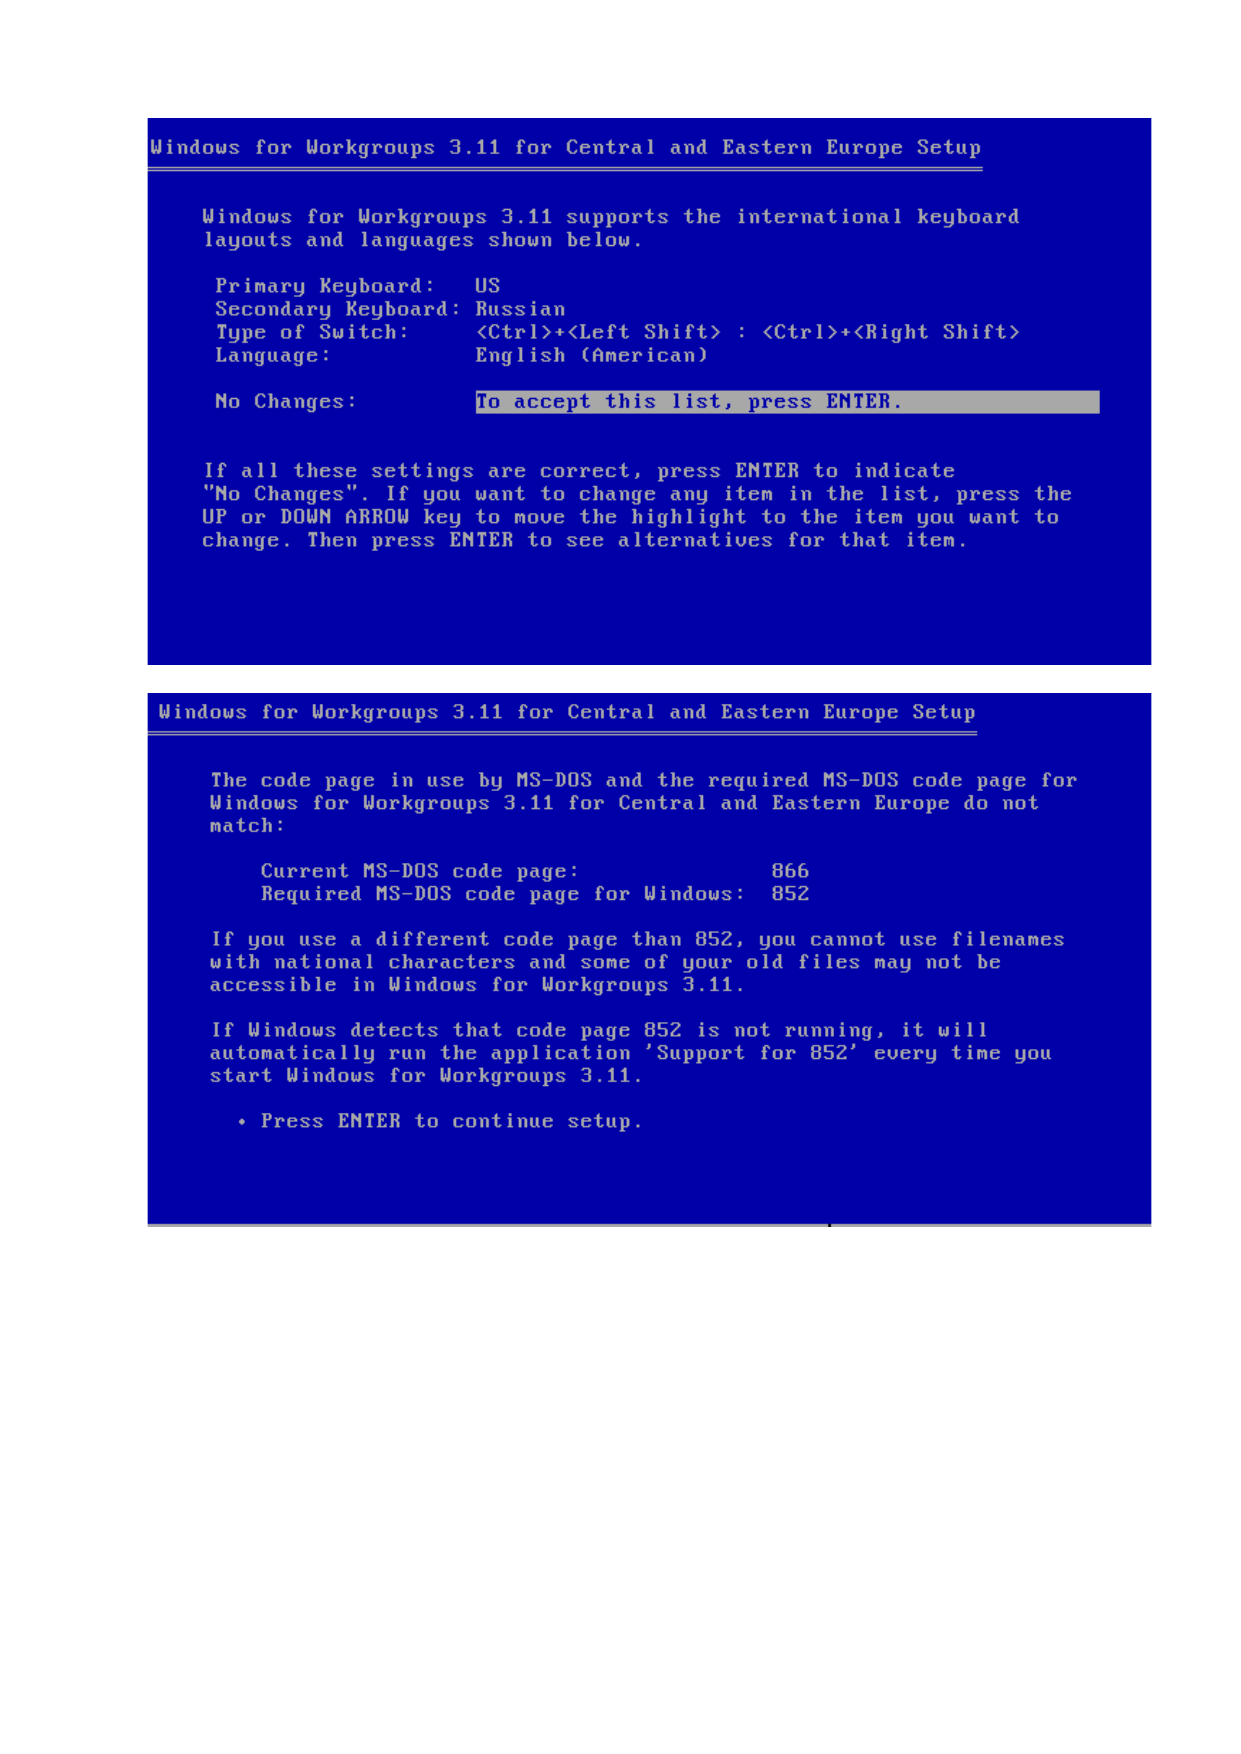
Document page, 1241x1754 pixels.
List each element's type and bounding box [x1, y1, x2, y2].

picture [147, 118, 1152, 665]
picture [147, 693, 1152, 1227]
